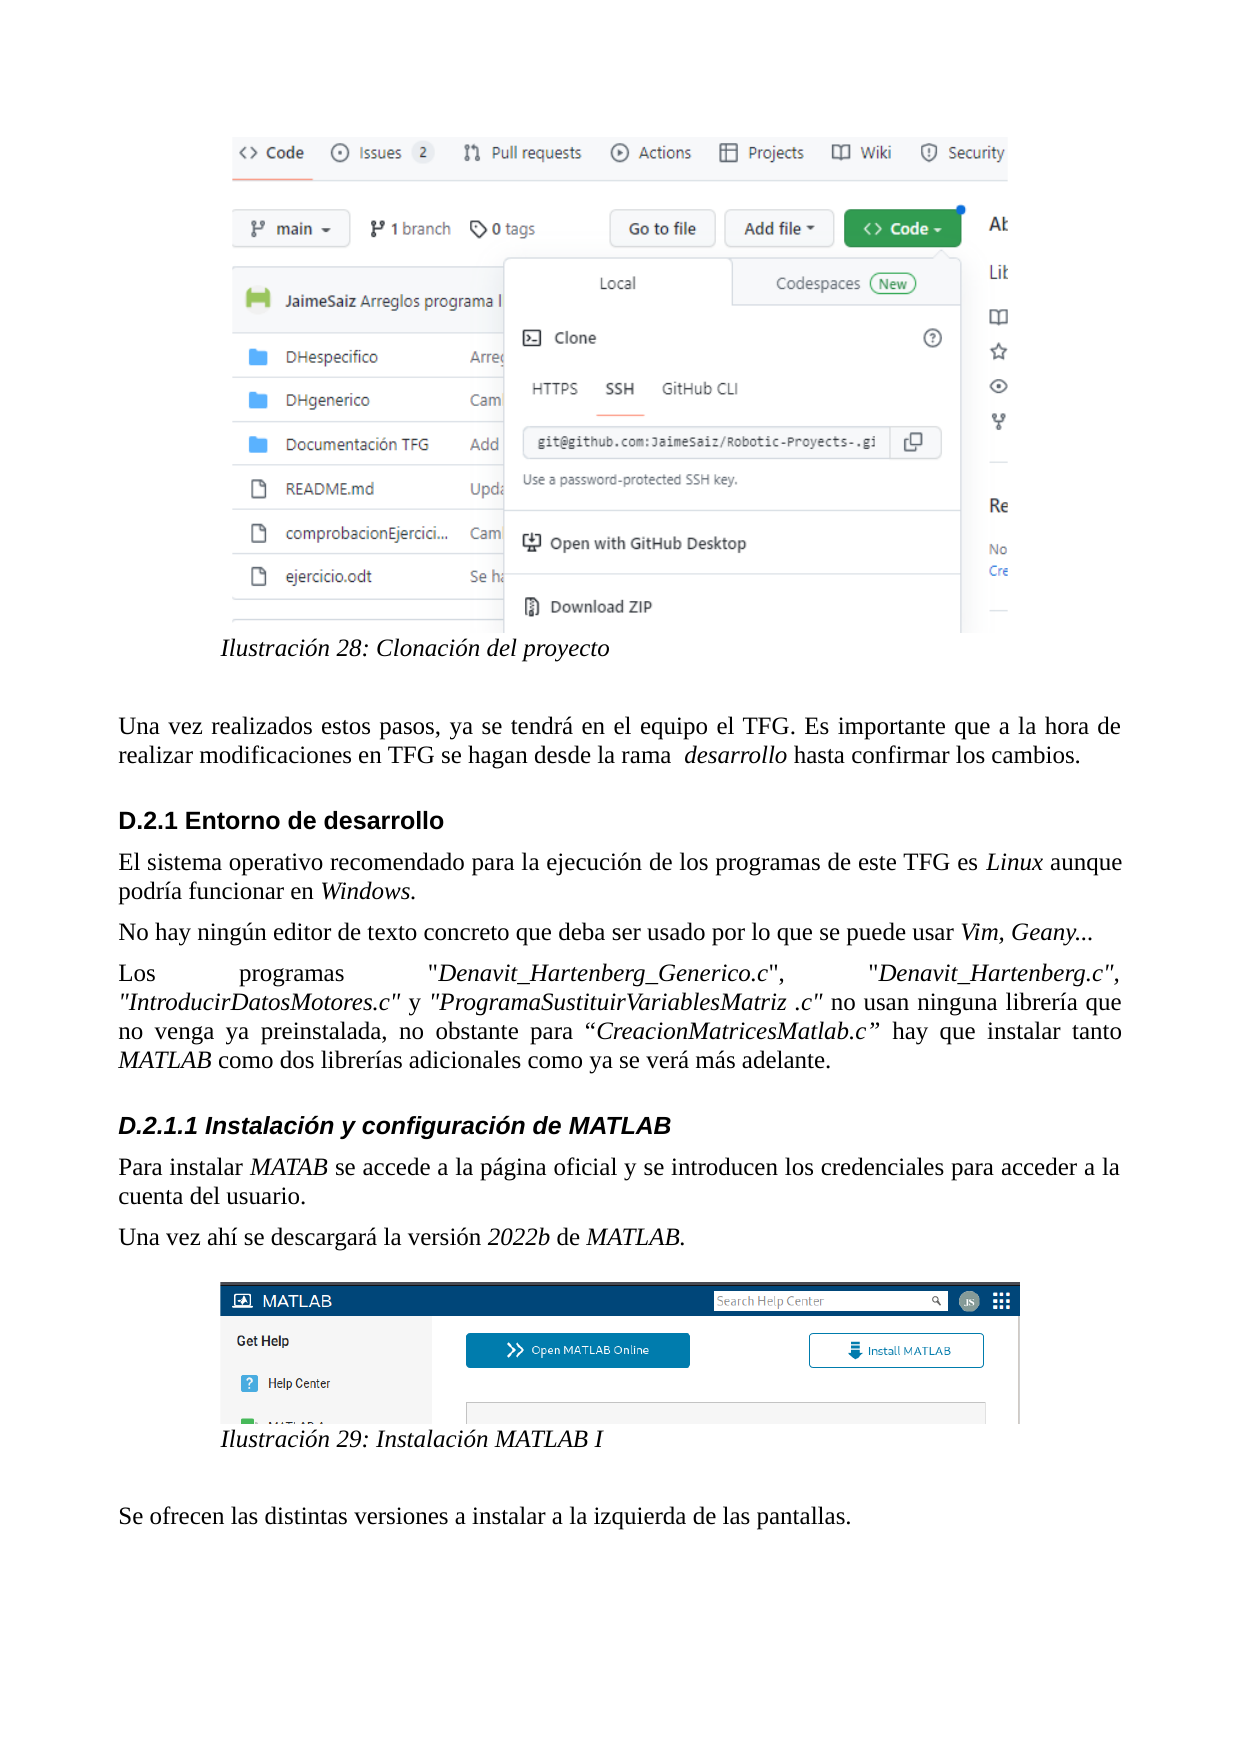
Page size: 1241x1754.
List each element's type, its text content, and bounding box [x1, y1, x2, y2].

text Ilustración 28: Clonación del proyecto [220, 150, 1020, 661]
text Una vez ahí se descargará la versión 2022b de MATLAB. [118, 1222, 1122, 1251]
text Se ofrecen las distintas versiones a instalar a la izquierda de las pantallas. [118, 1501, 1122, 1529]
subtitle D.2.1 Entorno de desarrollo [118, 806, 1122, 835]
text El sistema operativo recomendado para la ejecución de los programas de este TFG es Linux aunque podría funcionar en Windows. [118, 847, 1122, 905]
subtitle D.2.1.1 Instalación y configuración de MATLAB [118, 1111, 1122, 1139]
text Para instalar MATAB se accede a la página oficial y se introducen los credenciales para acceder a la cuenta del usuario. [118, 1152, 1122, 1209]
text Una vez realizados estos pasos, ya se tendrá en el equipo el TFG. Es importante que a la hora de realizar modificaciones en TFG se hagan desde la rama desarrollo hasta confirmar los cambios. [118, 711, 1122, 768]
text Ilustración 29: Instalación MATLAB I [220, 1424, 1020, 1452]
text No hay ningún editor de texto concreto que deba ser usado por lo que se puede usar Vim, Geany... [118, 917, 1122, 946]
text Los programas "Denavit_Hartenberg_Generico.c", "Denavit_Hartenberg.c", "IntroducirDatosMotores.c" y "ProgramaSustituirVariablesMatriz .c" no usan ninguna librería que no venga ya preinstalada, no obstante para “CreacionMatricesMatlab.c” hay que instalar tanto MATLAB como dos librerías adicionales como ya se verá más adelante. [118, 958, 1122, 1073]
